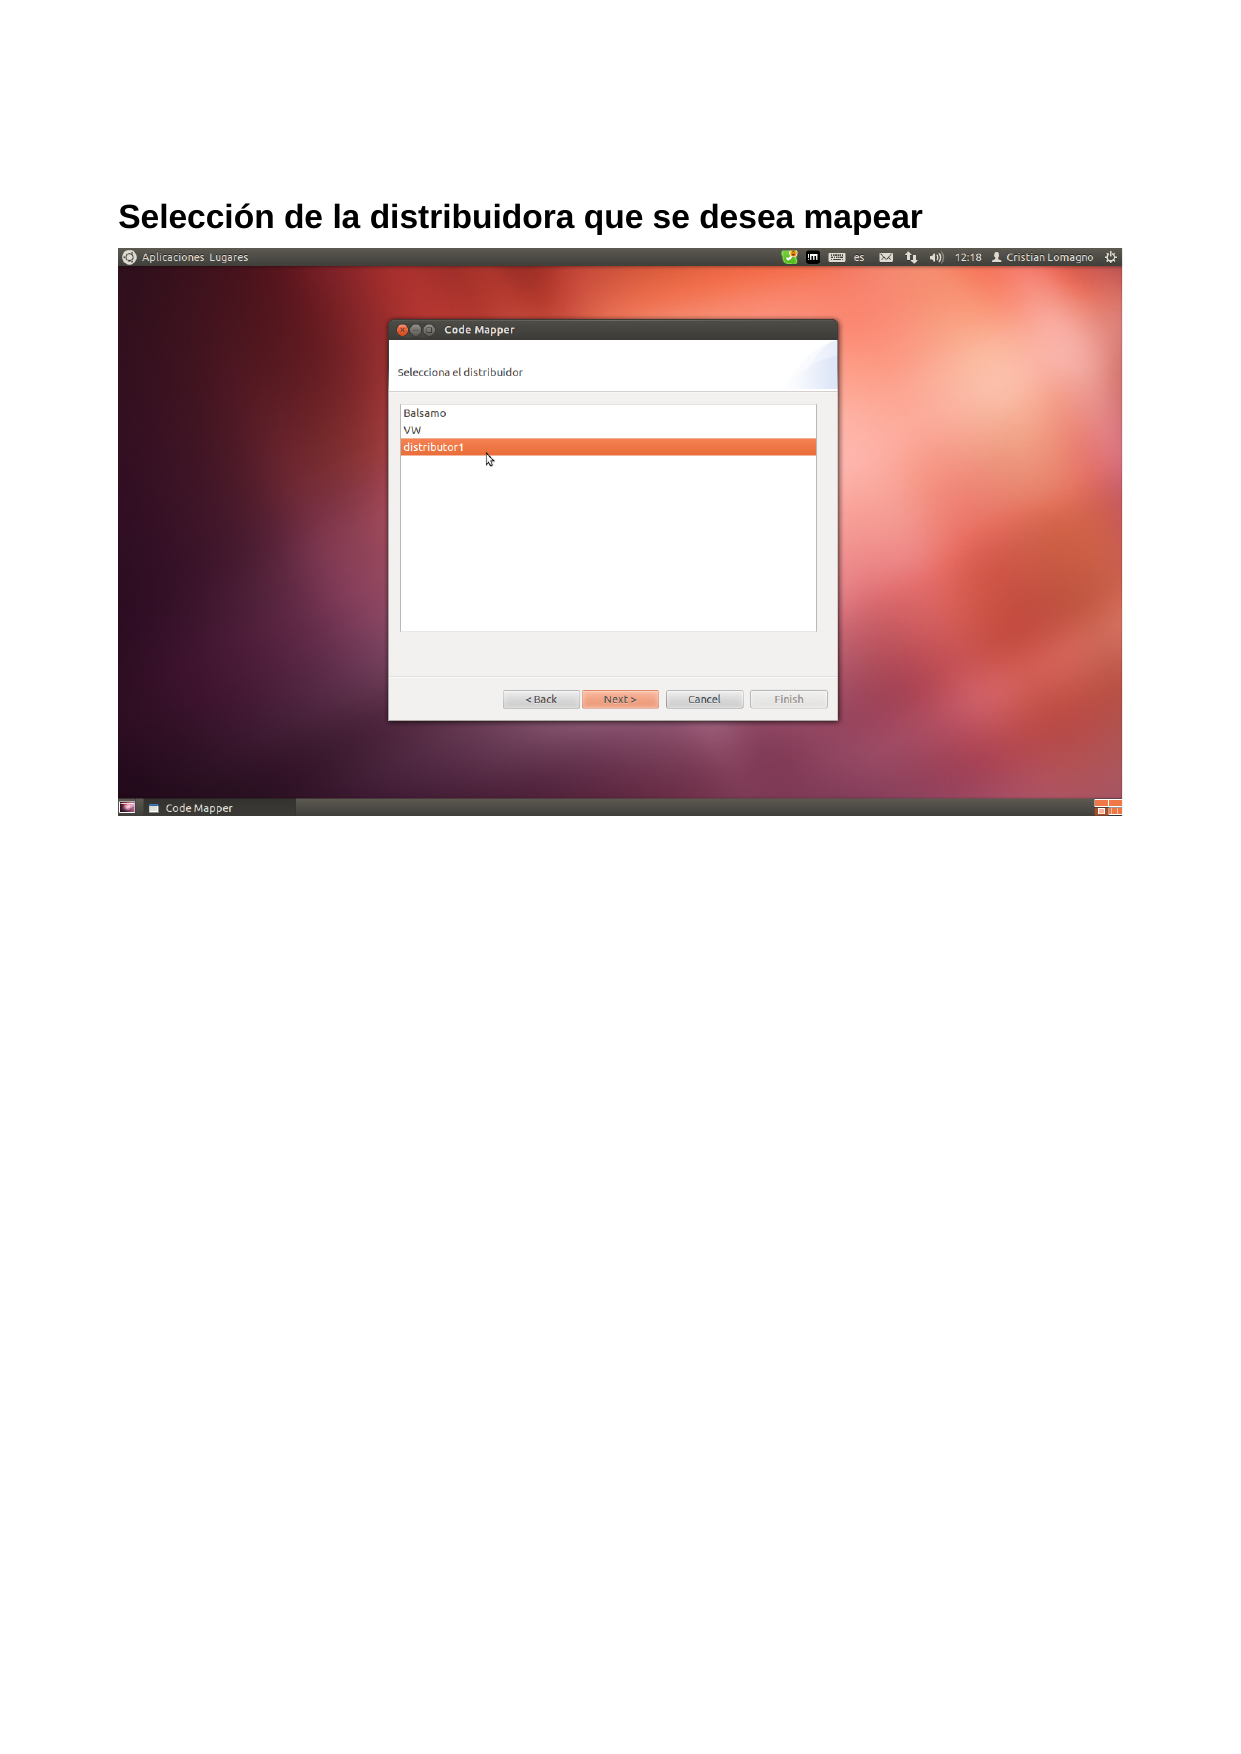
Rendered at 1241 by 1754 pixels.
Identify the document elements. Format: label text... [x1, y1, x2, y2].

subtitle Selección de la distribuidora que se desea mapear [118, 197, 1122, 236]
picture [118, 248, 1123, 816]
